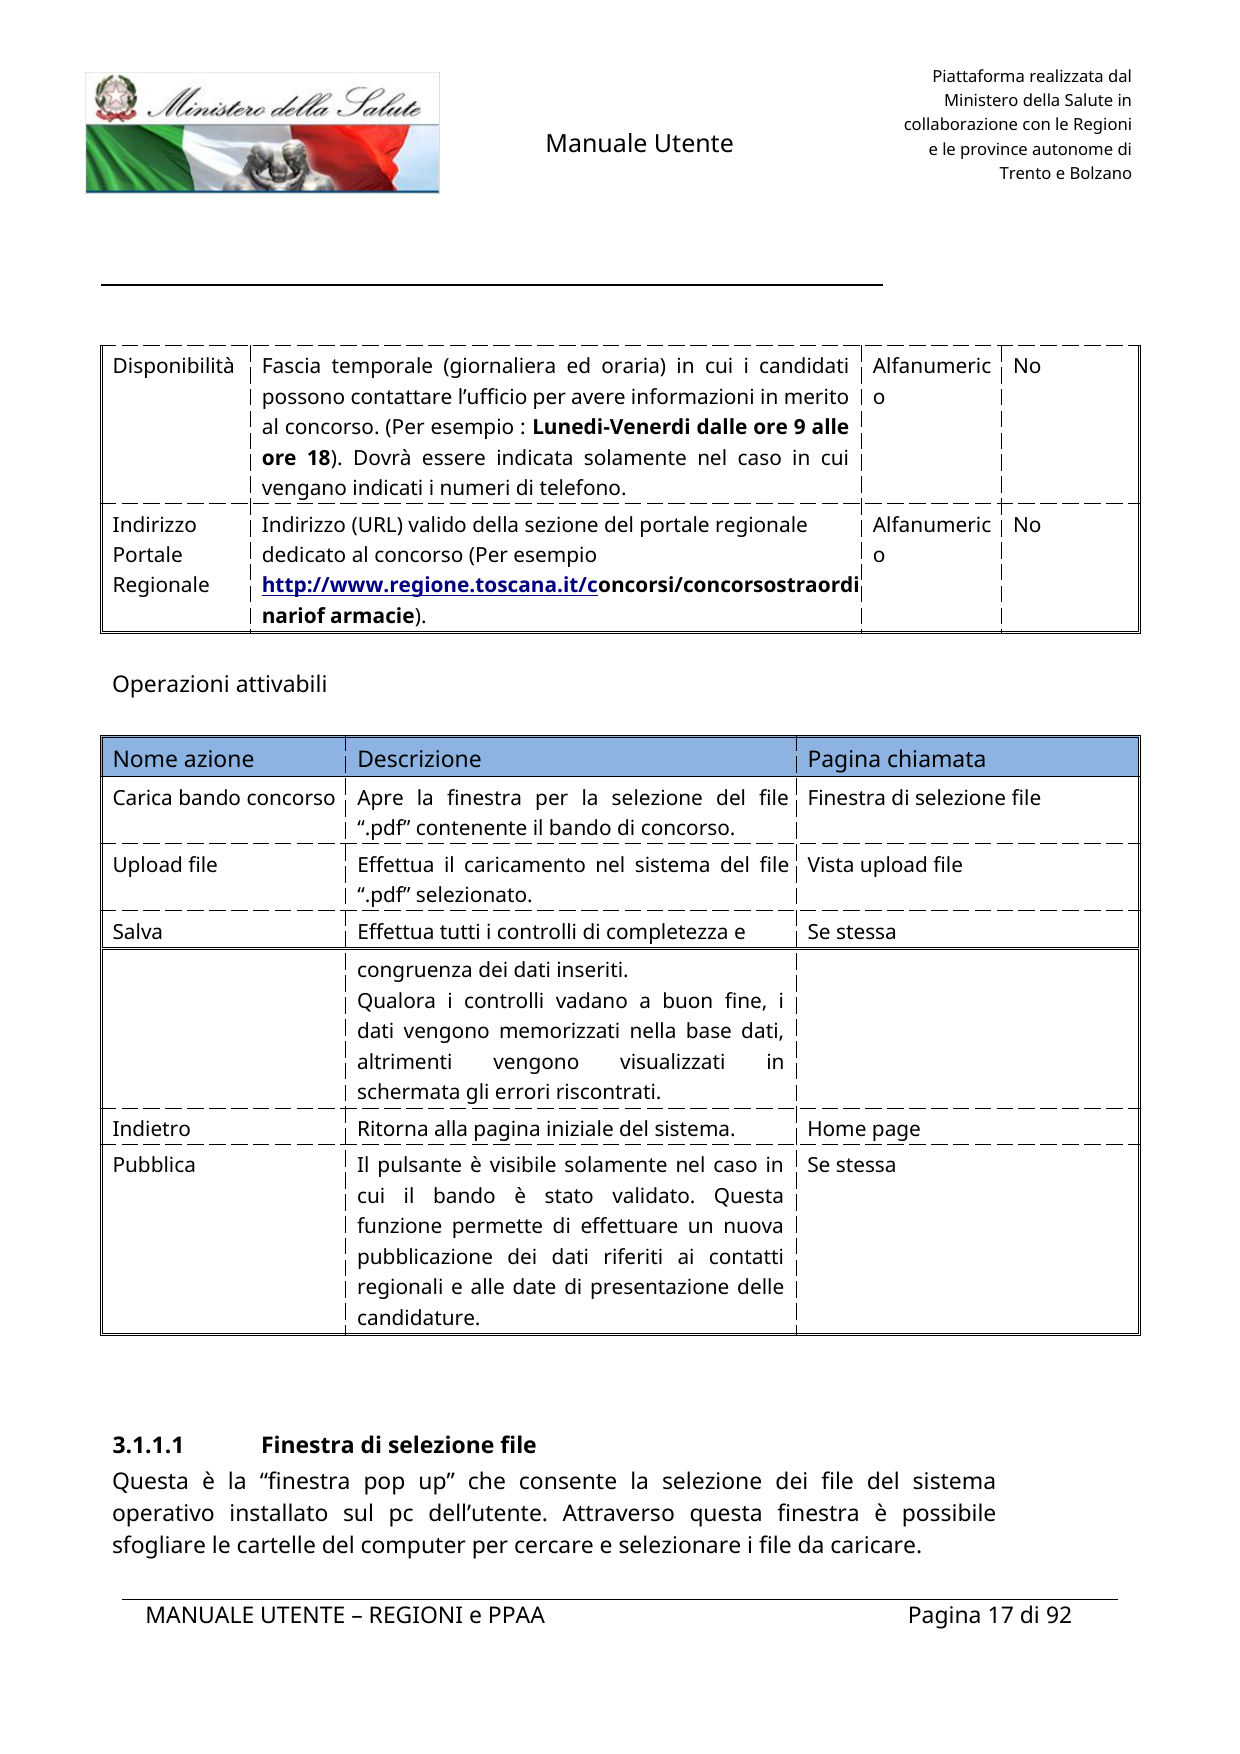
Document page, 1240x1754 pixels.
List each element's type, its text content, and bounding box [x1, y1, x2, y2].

table_cell Salva [103, 910, 346, 947]
table_cell Home page [796, 1108, 1138, 1144]
table_cell Indietro [103, 1108, 346, 1144]
table_cell Carica bando concorso [103, 777, 346, 843]
text Operazioni attivabili [112, 668, 1069, 699]
table_cell No [1002, 503, 1138, 631]
table_cell Se stessa [796, 910, 1138, 947]
text Questa è la “finestra pop up” che consente la selezione dei file del sistema operativo installato sul pc dell’utente. Attraverso questa finestra è possibile sfogliare le cartelle del computer per cercare e selezionare i file da caricare. [112, 1465, 997, 1560]
table_cell Effettua il caricamento nel sistema del file “.pdf” selezionato. [346, 843, 796, 910]
table_cell Ritorna alla pagina iniziale del sistema. [346, 1108, 796, 1144]
table_cell Il pulsante è visibile solamente nel caso in cui il bando è stato validato. Questa funzione permette di effettuare un nuova pubblicazione dei dati riferiti ai contatti regionali e alle date di presentazione delle candidature. [346, 1144, 796, 1333]
table_cell Alfanumerico [861, 503, 1002, 631]
table_header Descrizione [346, 738, 796, 776]
table_header Pagina chiamata [796, 738, 1138, 776]
table_cell Pubblica [103, 1144, 346, 1333]
table_cell Alfanumerico [861, 345, 1002, 503]
table_cell Vista upload file [796, 843, 1138, 910]
table_cell [796, 950, 1138, 1107]
table_cell Se stessa [796, 1144, 1138, 1333]
table_cell Finestra di selezione file [796, 777, 1138, 843]
table_cell Fascia temporale (giornaliera ed oraria) in cui i candidati possono contattare l’ufficio per avere informazioni in merito al concorso. (Per esempio : Lunedi-Venerdi dalle ore 9 alle ore 18). Dovrà essere indicata solamente nel caso in cui vengano indicati i numeri di telefono. [251, 345, 861, 503]
table_cell Indirizzo (URL) valido della sezione del portale regionale dedicato al concorso (Per esempio http://www.regione.toscana.it/concorsi/concorsostraordinariof armacie). [251, 503, 861, 631]
table_cell Indirizzo Portale Regionale [103, 503, 251, 631]
table_cell Effettua tutti i controlli di completezza e [346, 910, 796, 947]
table_cell [103, 950, 346, 1107]
table_cell Upload file [103, 843, 346, 910]
table_header Nome azione [103, 738, 346, 776]
table_cell Disponibilità [103, 345, 251, 503]
table_cell congruenza dei dati inseriti. Qualora i controlli vadano a buon fine, i dati vengono memorizzati nella base dati, altrimenti vengono visualizzati in schermata gli errori riscontrati. [346, 950, 796, 1107]
table_cell Apre la finestra per la selezione del file “.pdf” contenente il bando di concorso. [346, 777, 796, 843]
table_cell No [1002, 345, 1138, 503]
subtitle 3.1.1.1 Finestra di selezione file [112, 1429, 1078, 1460]
